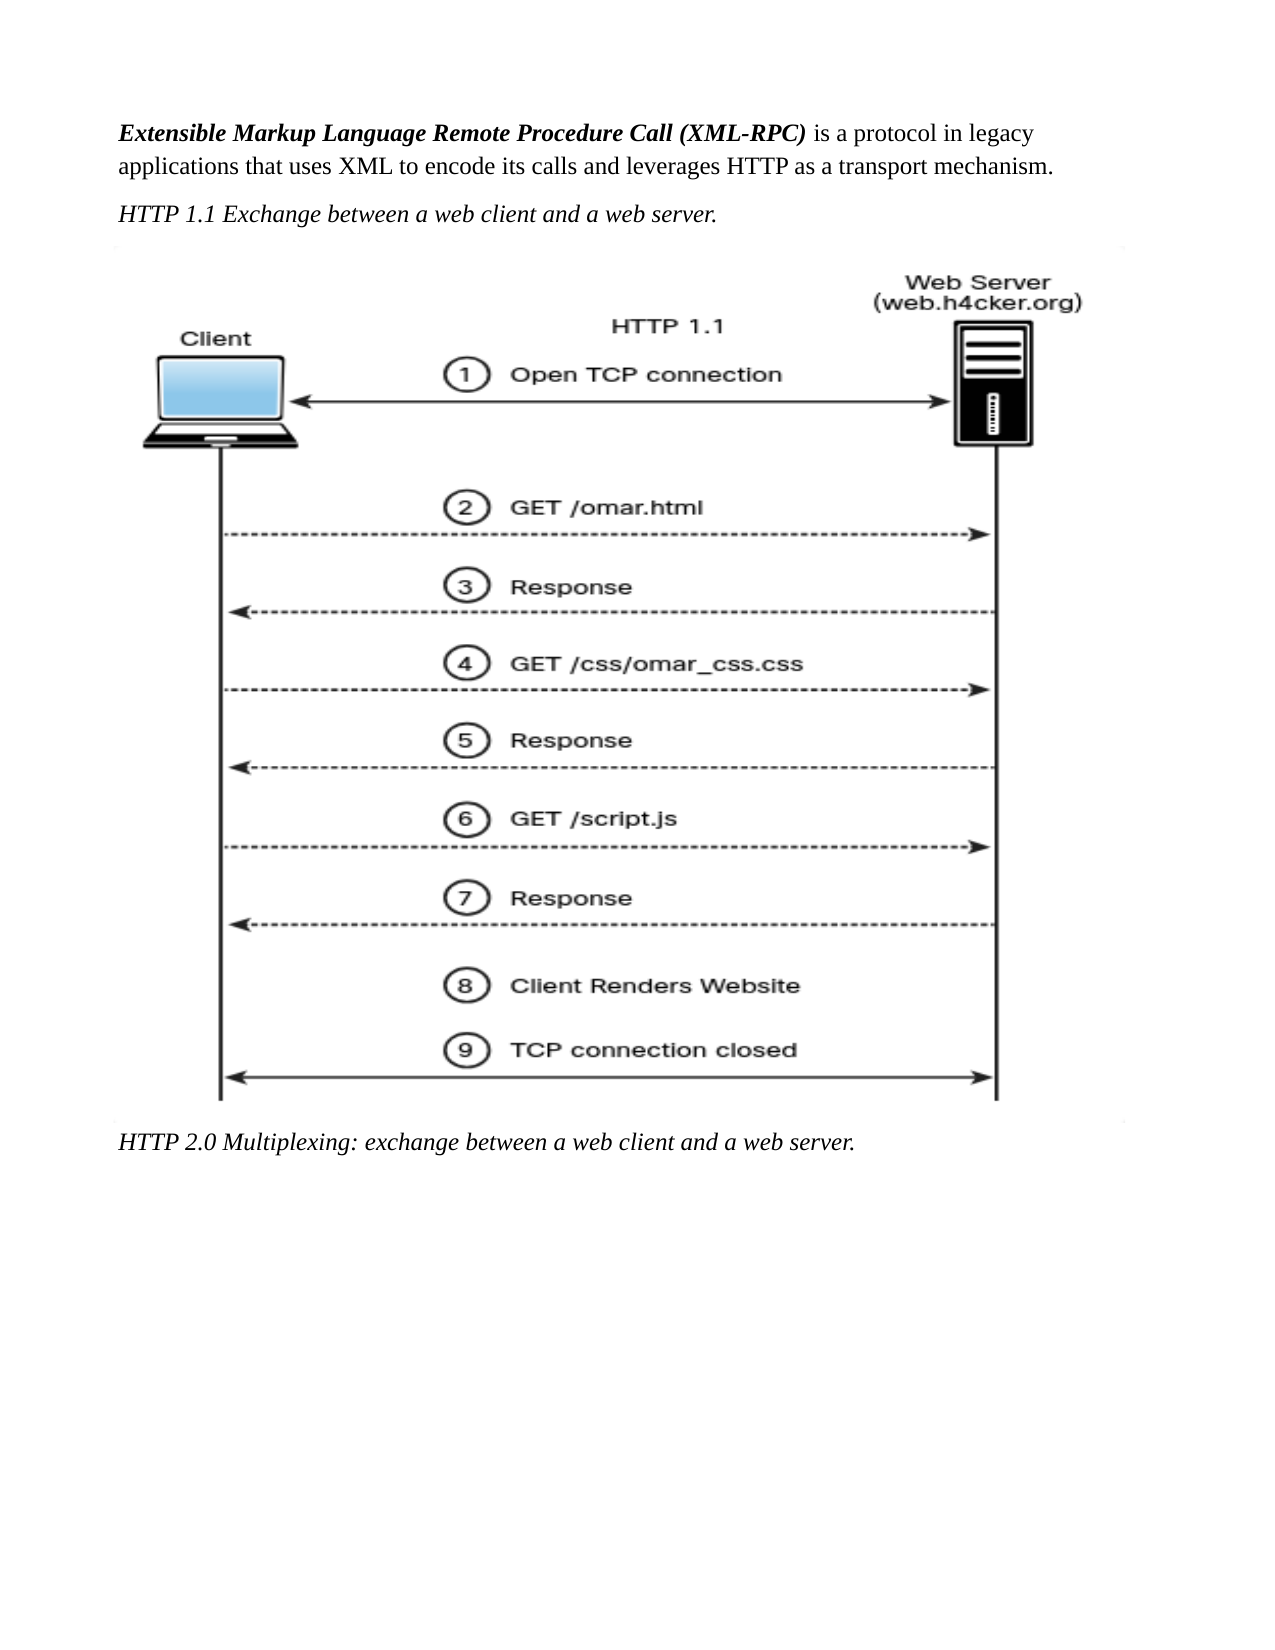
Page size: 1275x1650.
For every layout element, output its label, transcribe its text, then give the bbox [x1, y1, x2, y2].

text HTTP 2.0 Multiplexing: exchange between a web client and a web server. [118, 246, 1157, 1156]
text HTTP 1.1 Exchange between a web client and a web server. [118, 199, 1157, 227]
text Extensible Markup Language Remote Procedure Call (XML-RPC) is a protocol in legacy applications that uses XML to encode its calls and leverages HTTP as a transport mechanism. [118, 118, 1157, 180]
picture [113, 246, 1126, 1123]
